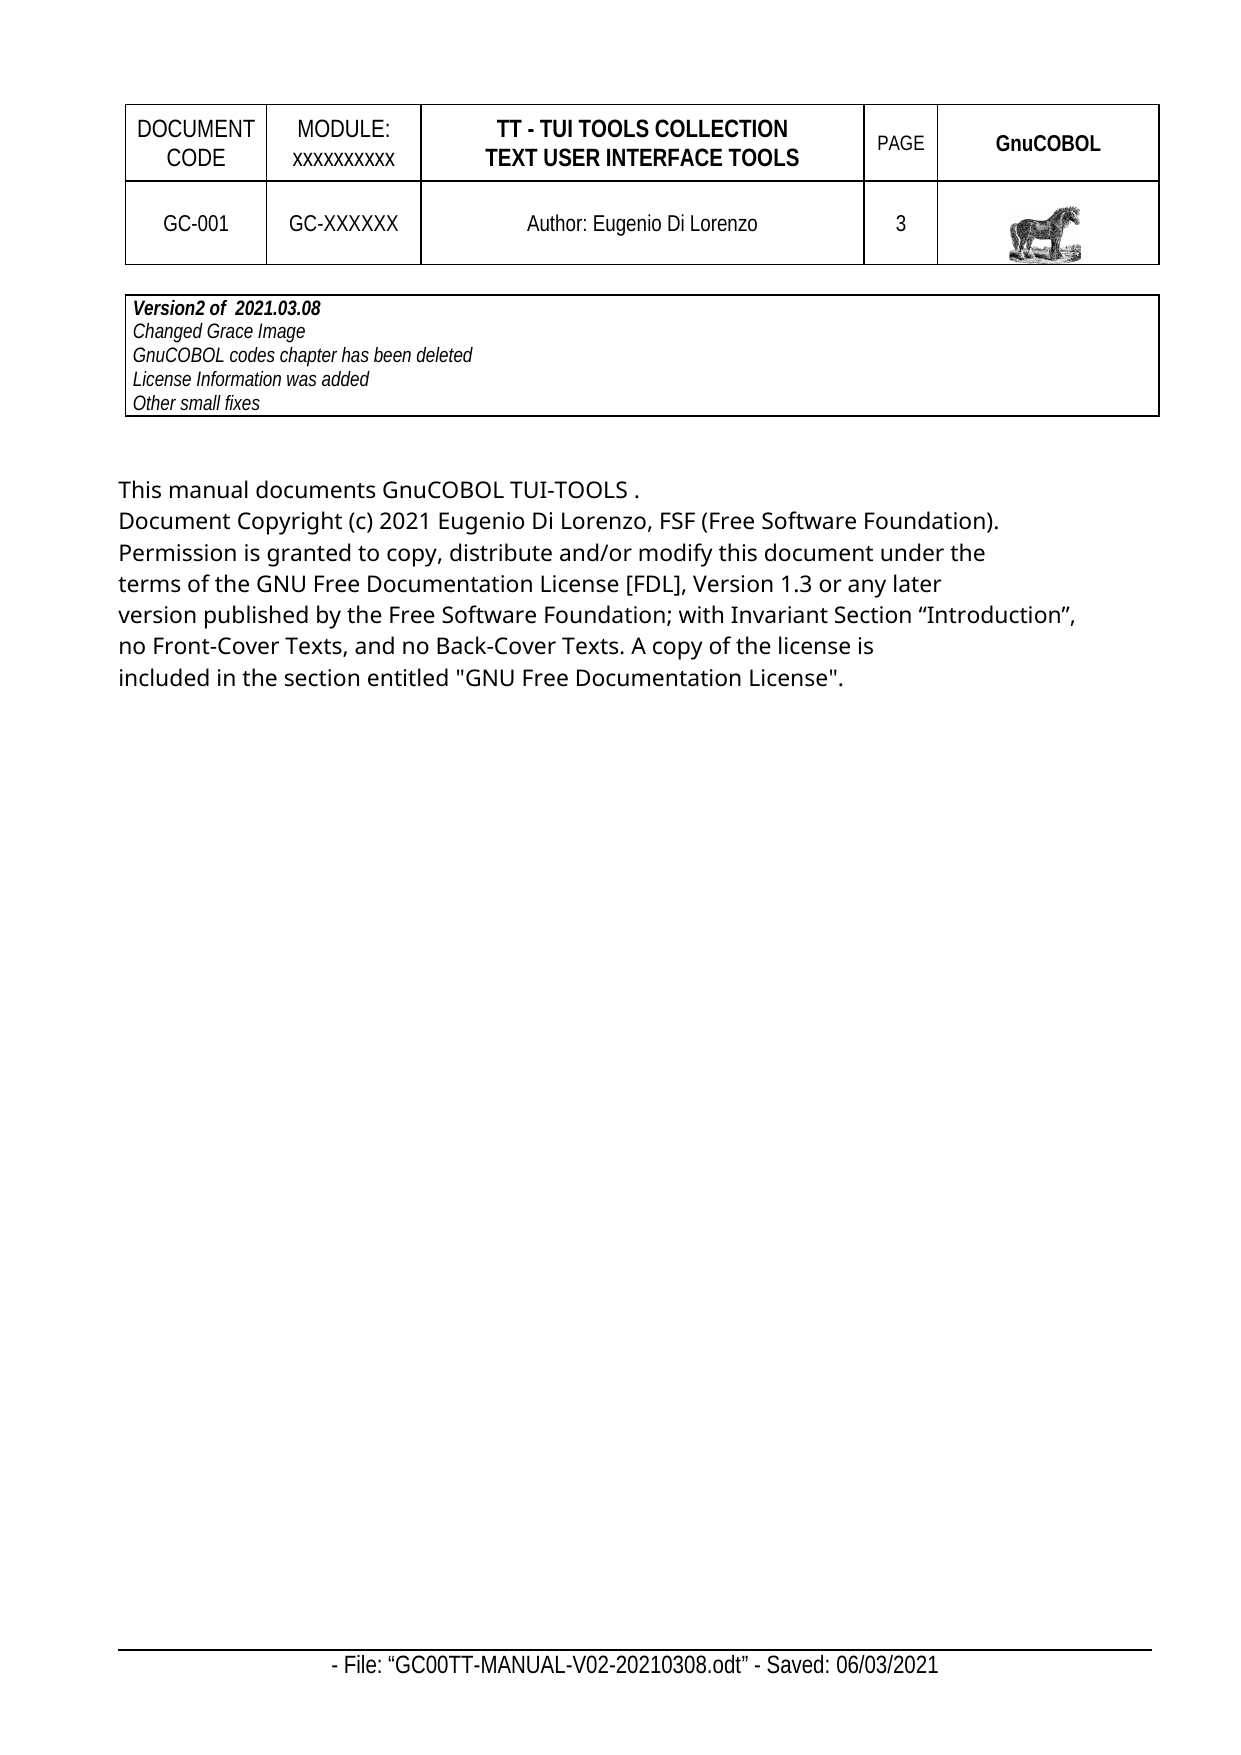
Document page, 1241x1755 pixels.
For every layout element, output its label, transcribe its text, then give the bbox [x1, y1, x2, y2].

table_cell Version2 of 2021.03.08 Changed Grace Image GnuCOBOL codes chapter has been deleted License Information was added Other small fixes [126, 296, 1158, 415]
text Permission is granted to copy, distribute and/or modify this document under the [118, 537, 1152, 568]
text included in the section entitled "GNU Free Documentation License". [118, 662, 1152, 693]
text Document Copyright (c) 2021 Eugenio Di Lorenzo, FSF (Free Software Foundation). [118, 505, 1152, 537]
text This manual documents GnuCOBOL TUI-TOOLS . [118, 474, 1152, 505]
text no Front-Cover Texts, and no Back-Cover Texts. A copy of the license is [118, 630, 1152, 662]
text terms of the GNU Free Documentation License [FDL], Version 1.3 or any later [118, 568, 1152, 599]
text version published by the Free Software Foundation; with Invariant Section “Introduction”, [118, 599, 1152, 630]
